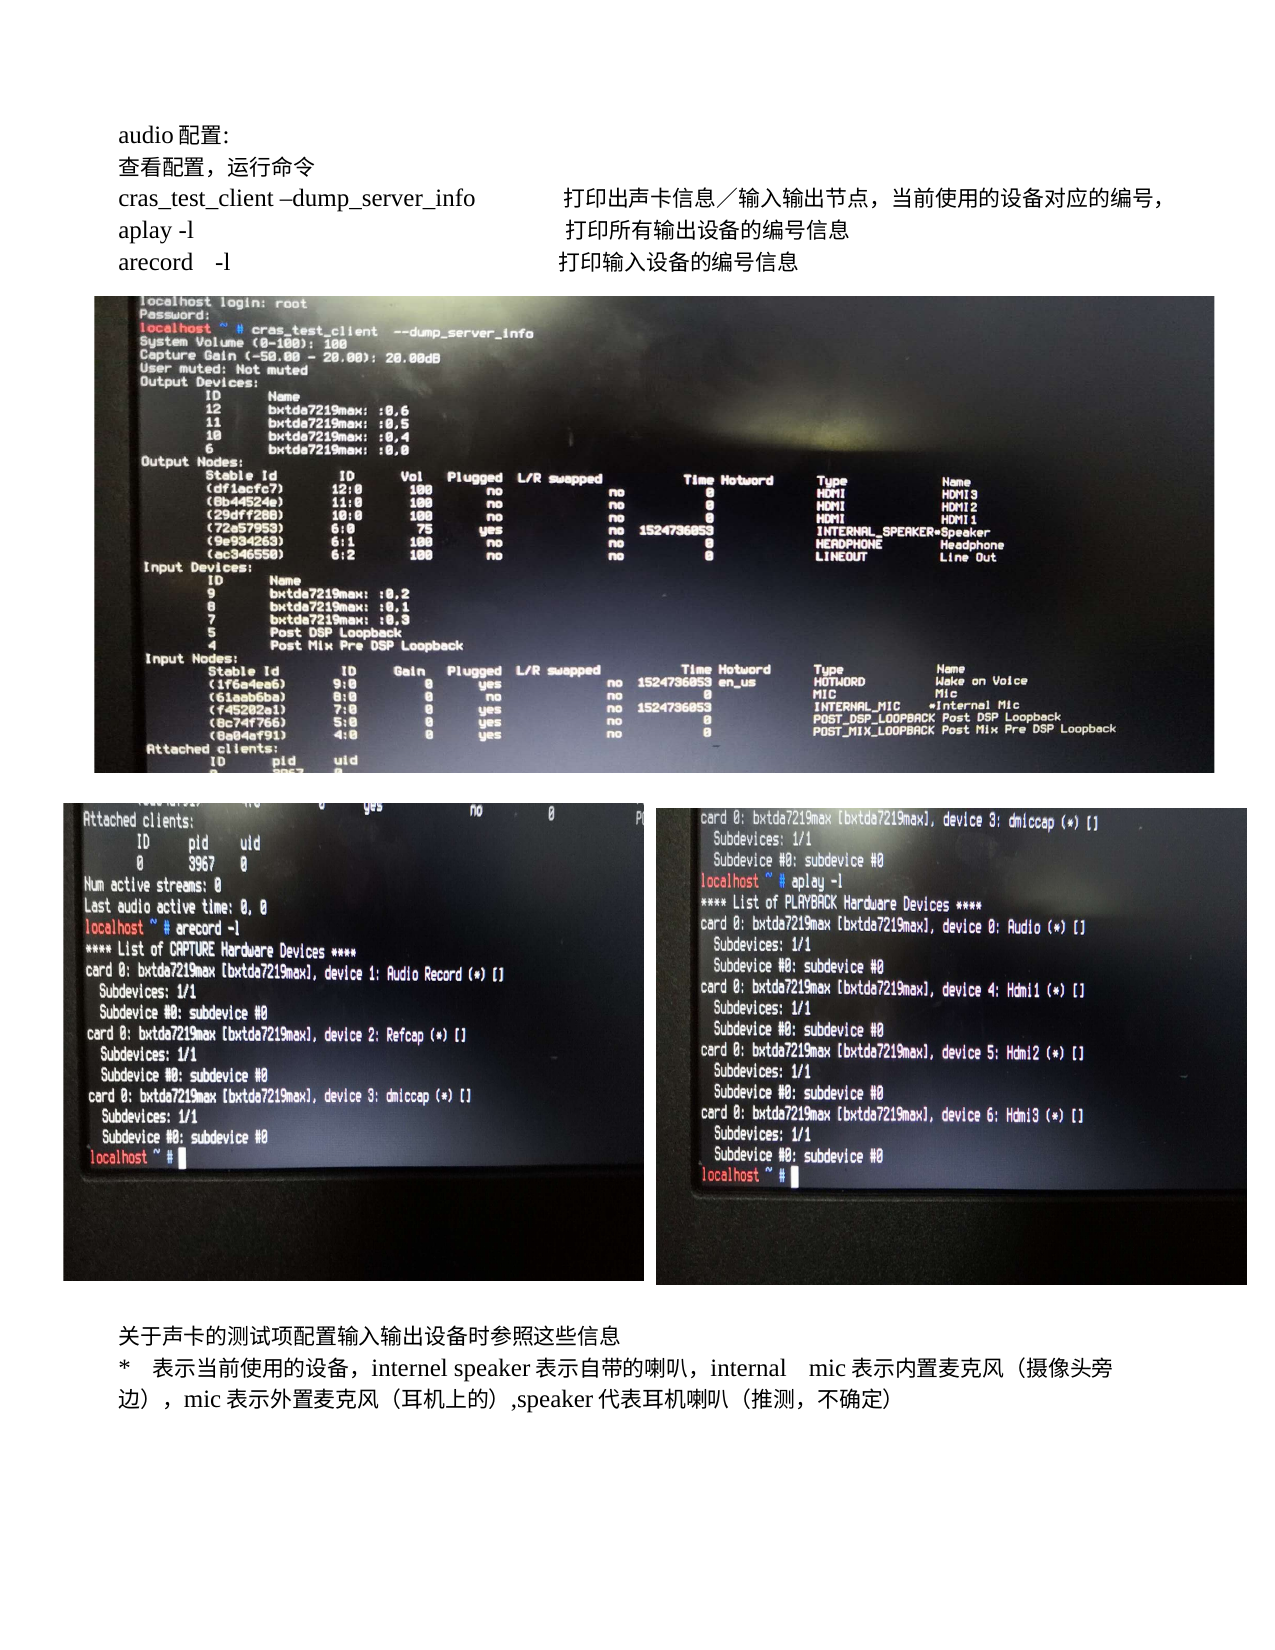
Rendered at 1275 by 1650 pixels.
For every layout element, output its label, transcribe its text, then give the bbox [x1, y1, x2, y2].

text arecord -l 打印输入设备的编号信息 [118, 245, 1157, 276]
text cras_test_client –dump_server_info 打印出声卡信息／输入输出节点，当前使用的设备对应的编号，aplay -l 打印所有输出设备的编号信息 [118, 181, 1157, 245]
picture [656, 808, 1247, 1285]
text 查看配置，运行命令 [118, 150, 1157, 181]
picture [94, 296, 1215, 773]
picture [63, 803, 644, 1281]
text audio配置: [118, 118, 1157, 150]
text 关于声卡的测试项配置输入输出设备时参照这些信息 [118, 1319, 1157, 1351]
text * 表示当前使用的设备，internel speaker表示自带的喇叭，internal mic表示内置麦克风（摄像头旁边），mic表示外置麦克风（耳机上的）,speaker代表耳机喇叭（推测，不确定） [118, 1351, 1157, 1414]
